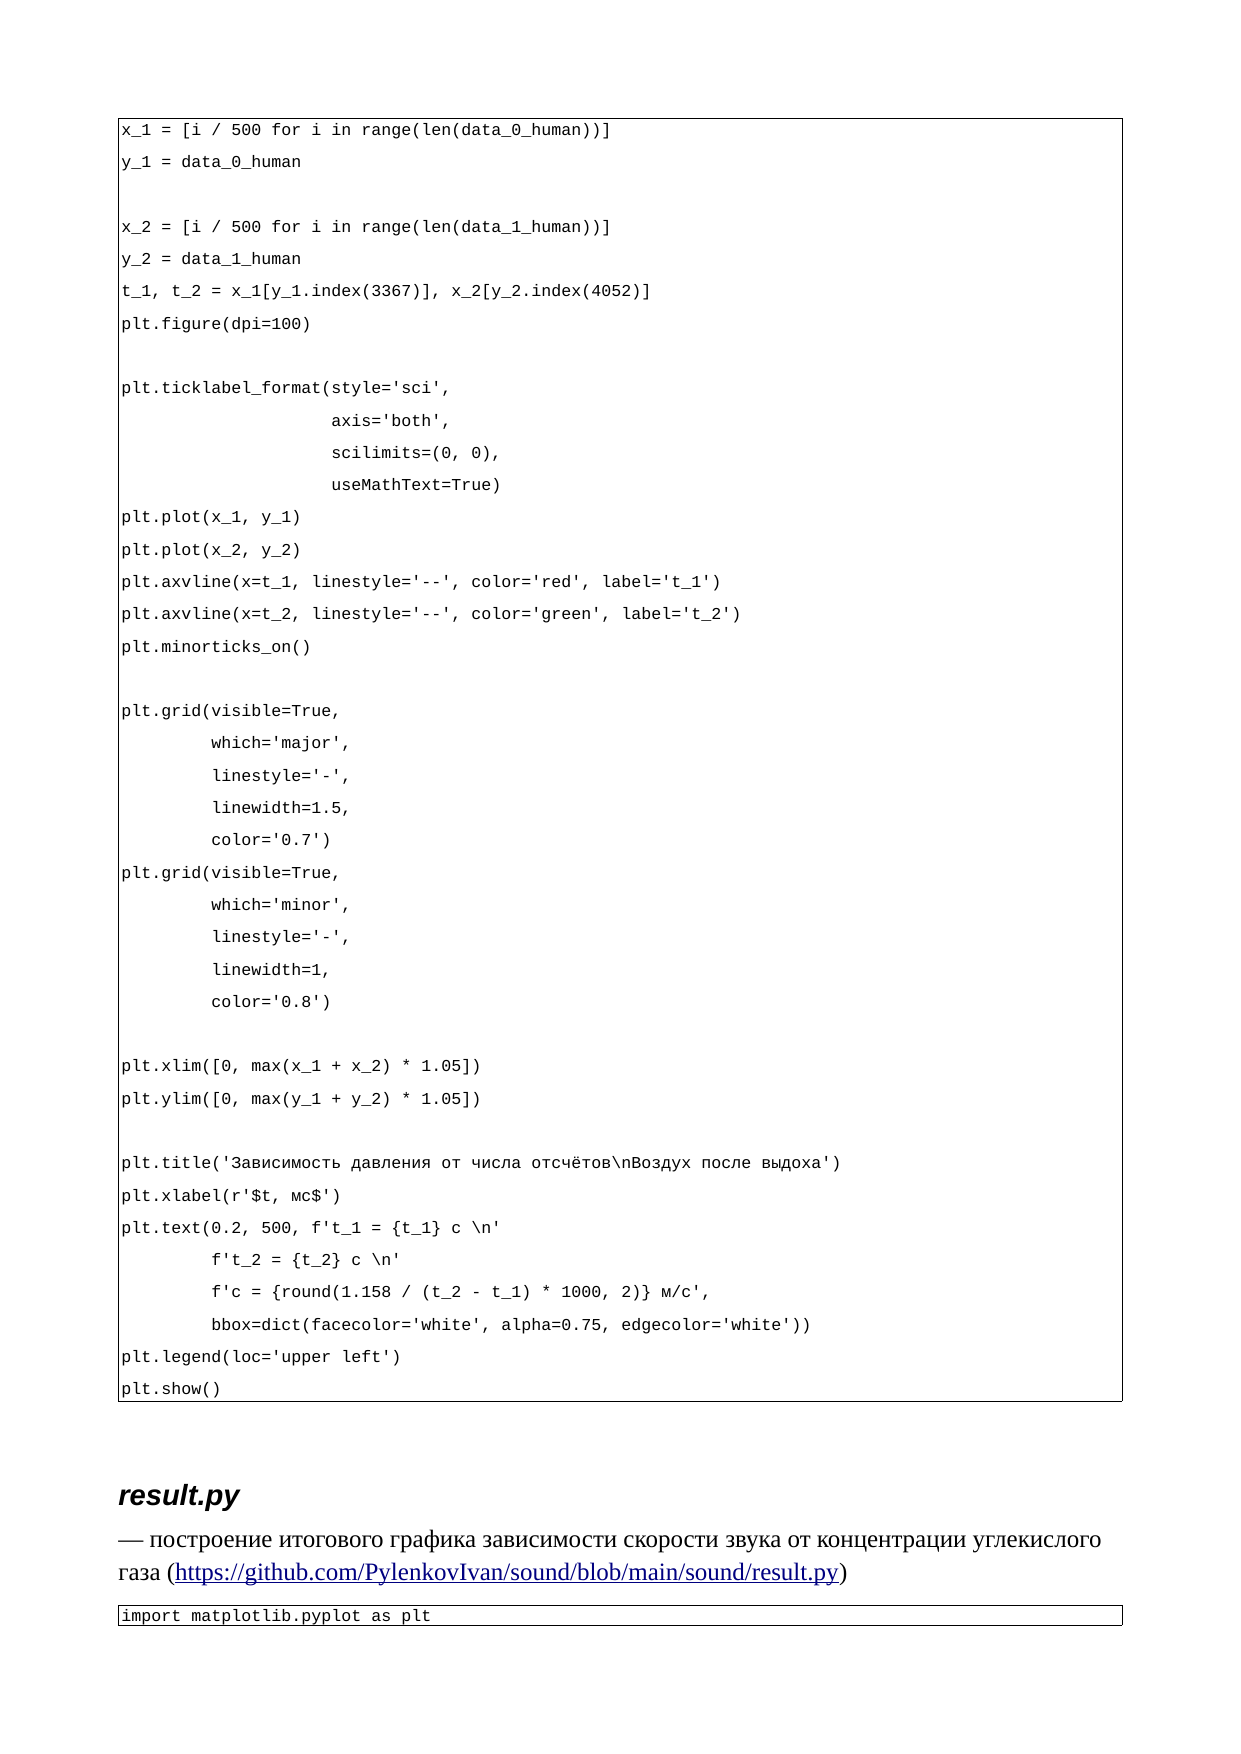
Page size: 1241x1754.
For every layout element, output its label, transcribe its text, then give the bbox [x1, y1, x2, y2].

text bbox=dict(facecolor='white', alpha=0.75, edgecolor='white')) [119, 1313, 1122, 1334]
text plt.title('Зависимость давления от числа отсчётов\nВоздух после выдоха') [119, 1151, 1122, 1172]
text linestyle='-', [119, 925, 1122, 946]
text x_1 = [i / 500 for i in range(len(data_0_human))] [119, 119, 1122, 139]
text plt.xlim([0, max(x_1 + x_2) * 1.05]) [119, 1054, 1122, 1075]
text plt.plot(x_2, y_2) [119, 538, 1122, 559]
text y_2 = data_1_human [119, 247, 1122, 268]
text plt.axvline(x=t_1, linestyle='--', color='red', label='t_1') [119, 570, 1122, 591]
text plt.ylim([0, max(y_1 + y_2) * 1.05]) [119, 1087, 1122, 1108]
text linewidth=1.5, [119, 796, 1122, 817]
text plt.axvline(x=t_2, linestyle='--', color='green', label='t_2') [119, 602, 1122, 623]
text color='0.8') [119, 990, 1122, 1011]
text plt.ticklabel_format(style='sci', [119, 376, 1122, 397]
text linestyle='-', [119, 764, 1122, 785]
text useMathText=True) [119, 473, 1122, 494]
text which='minor', [119, 893, 1122, 914]
text plt.grid(visible=True, [119, 861, 1122, 882]
text scilimits=(0, 0), [119, 441, 1122, 462]
text linewidth=1, [119, 958, 1122, 978]
text y_1 = data_0_human [119, 150, 1122, 171]
text import matplotlib.pyplot as plt [119, 1606, 1122, 1625]
subtitle result.py [118, 1478, 1122, 1512]
text plt.grid(visible=True, [119, 699, 1122, 720]
text which='major', [119, 732, 1122, 752]
text — построение итогового графика зависимости скорости звука от концентрации углекислого газа (https://github.com/PylenkovIvan/sound/blob/main/sound/result.py) [118, 1524, 1122, 1586]
text x_2 = [i / 500 for i in range(len(data_1_human))] [119, 215, 1122, 236]
text plt.minorticks_on() [119, 635, 1122, 656]
text t_1, t_2 = x_1[y_1.index(3367)], x_2[y_2.index(4052)] [119, 279, 1122, 300]
text plt.figure(dpi=100) [119, 312, 1122, 333]
text plt.show() [119, 1377, 1122, 1401]
text axis='both', [119, 409, 1122, 429]
text plt.legend(loc='upper left') [119, 1345, 1122, 1366]
text f'c = {round(1.158 / (t_2 - t_1) * 1000, 2)} м/с', [119, 1281, 1122, 1301]
text f't_2 = {t_2} с \n' [119, 1248, 1122, 1269]
text plt.xlabel(r'$t, мс$') [119, 1184, 1122, 1204]
text plt.text(0.2, 500, f't_1 = {t_1} с \n' [119, 1216, 1122, 1237]
text plt.plot(x_1, y_1) [119, 506, 1122, 526]
text color='0.7') [119, 828, 1122, 849]
